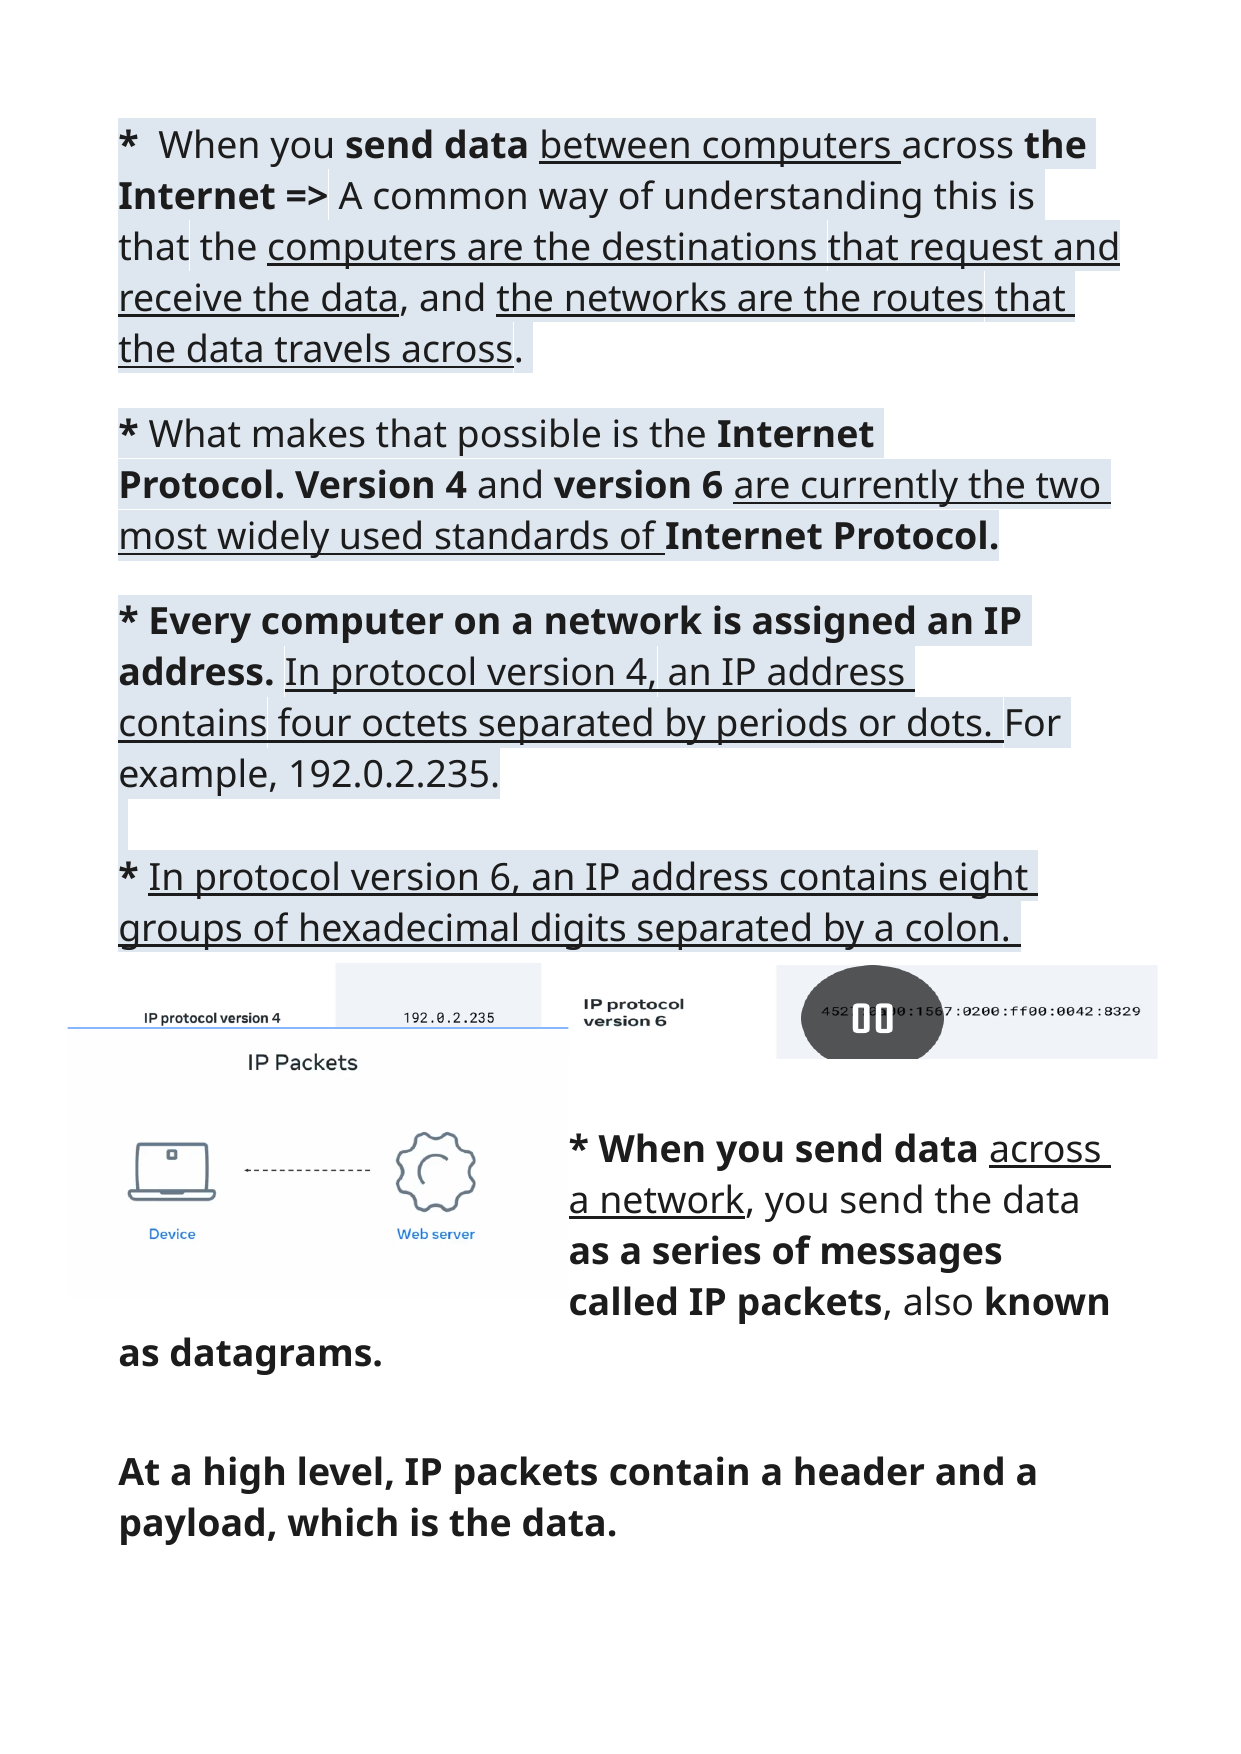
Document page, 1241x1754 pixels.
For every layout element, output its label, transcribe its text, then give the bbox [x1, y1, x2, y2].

text * What makes that possible is the Internet Protocol. Version 4 and version 6 are currently the two most widely used standards of Internet Protocol. [118, 407, 1122, 561]
text * When you send data between computers across the Internet => A common way of understanding this is that the computers are the destinations that request and receive the data, and the networks are the routes that the data travels across. [118, 118, 1122, 373]
picture [67, 963, 1158, 1299]
text * Every computer on a network is assigned an IP address. In protocol version 4, an IP address contains four octets separated by periods or dots. For example, 192.0.2.235. [118, 594, 1122, 799]
text * When you send data across a network, you send the data as a series of messages called IP packets, also known as datagrams. [118, 1122, 1122, 1377]
text * In protocol version 6, an IP address contains eight groups of hexadecimal digits separated by a colon. [118, 850, 1122, 952]
text At a high level, IP packets contain a header and a payload, which is the data. [118, 1446, 1122, 1548]
